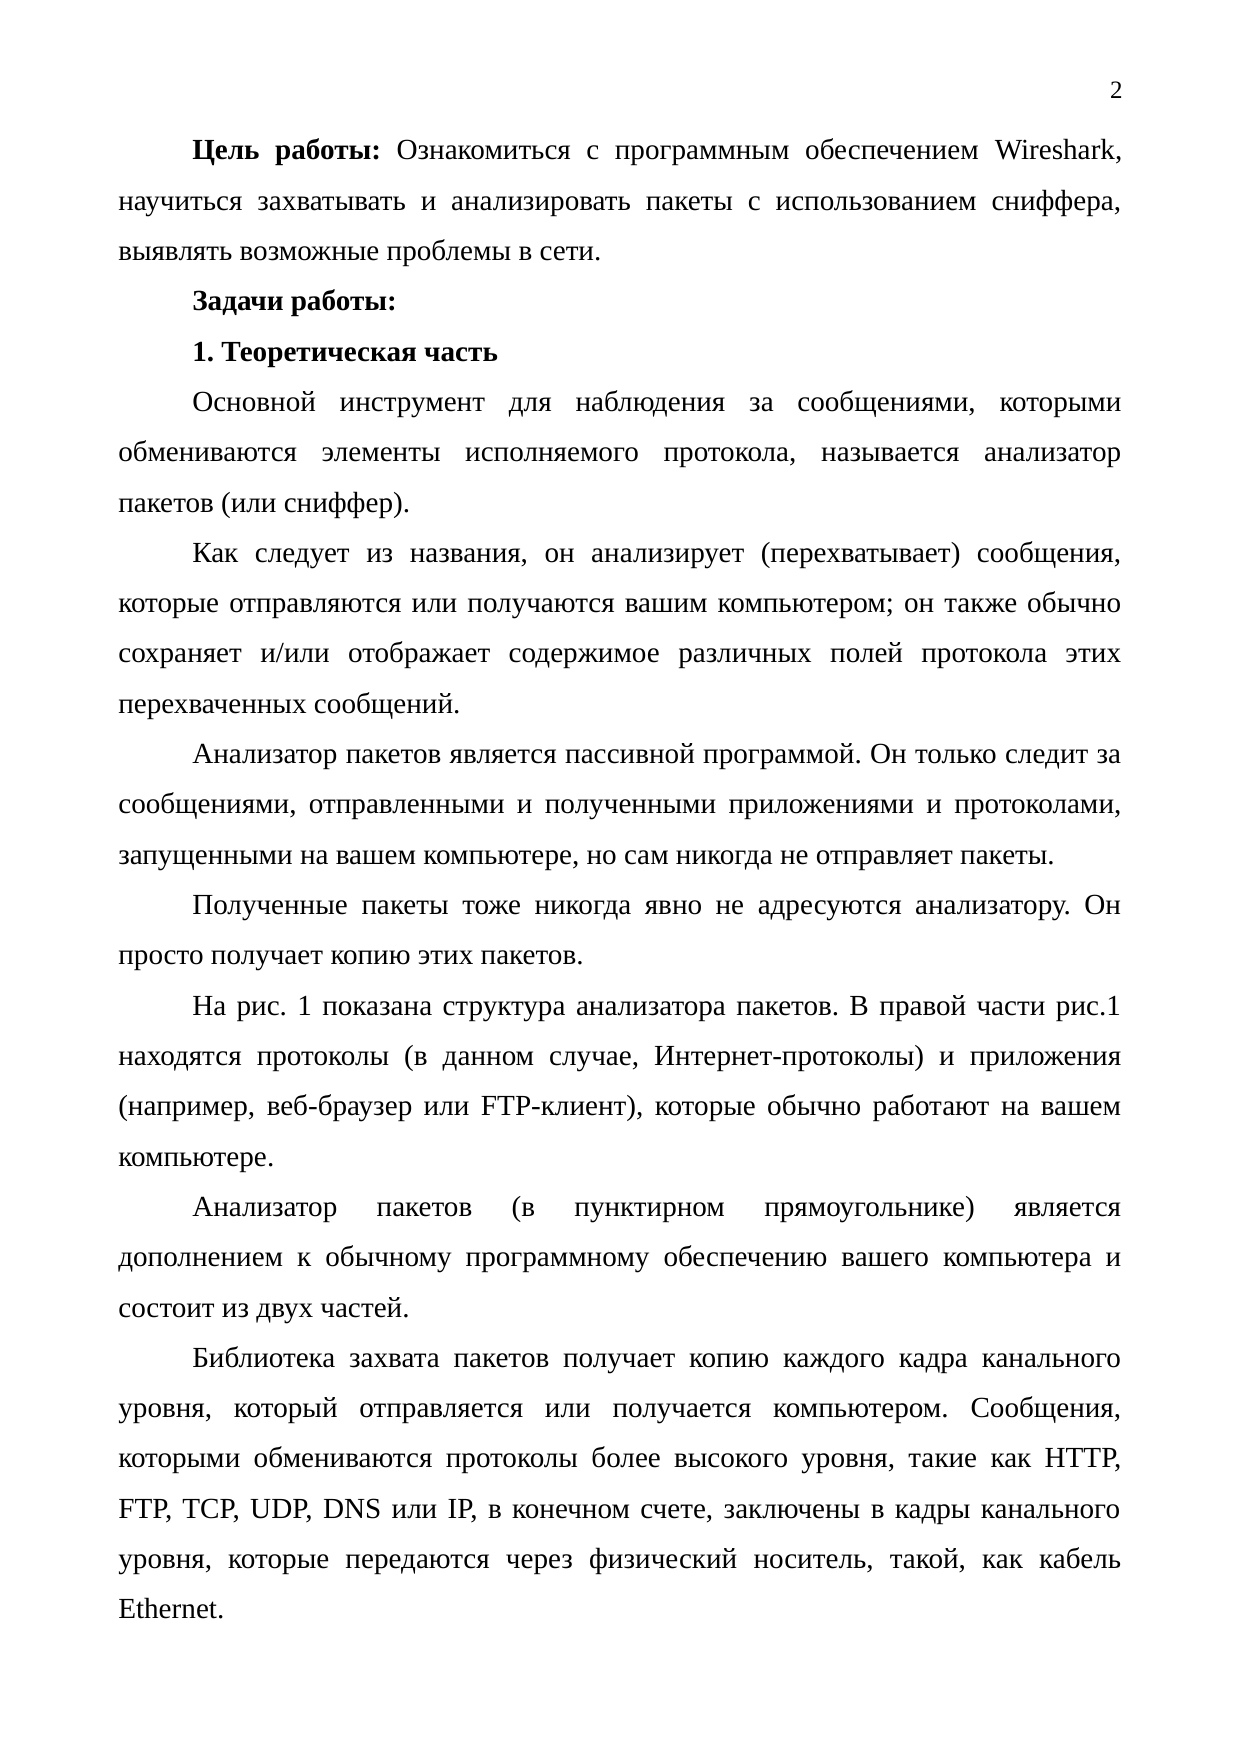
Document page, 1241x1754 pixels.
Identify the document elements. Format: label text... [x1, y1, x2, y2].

text На рис. 1 показана структура анализатора пакетов. В правой части рис.1 находятся протоколы (в данном случае, Интернет-протоколы) и приложения (например, веб-браузер или FTP-клиент), которые обычно работают на вашем компьютере. [118, 988, 1122, 1172]
text Основной инструмент для наблюдения за сообщениями, которыми обмениваются элементы исполняемого протокола, называется анализатор пакетов (или сниффер). [118, 384, 1122, 518]
text Библиотека захвата пакетов получает копию каждого кадра канального уровня, который отправляется или получается компьютером. Сообщения, которыми обмениваются протоколы более высокого уровня, такие как HTTP, FTP, TCP, UDP, DNS или IP, в конечном счете, заключены в кадры канального уровня, которые передаются через физический носитель, такой, как кабель Ethernet. [118, 1340, 1122, 1625]
text Цель работы: Ознакомиться с программным обеспечением Wireshark, научиться захватывать и анализировать пакеты с использованием сниффера, выявлять возможные проблемы в сети. [118, 132, 1122, 267]
text Задачи работы: [118, 283, 1122, 317]
text Анализатор пакетов является пассивной программой. Он только следит за сообщениями, отправленными и полученными приложениями и протоколами, запущенными на вашем компьютере, но сам никогда не отправляет пакеты. [118, 736, 1122, 870]
text Анализатор пакетов (в пунктирном прямоугольнике) является дополнением к обычному программному обеспечению вашего компьютера и состоит из двух частей. [118, 1189, 1122, 1323]
text Как следует из названия, он анализирует (перехватывает) сообщения, которые отправляются или получаются вашим компьютером; он также обычно сохраняет и/или отображает содержимое различных полей протокола этих перехваченных сообщений. [118, 535, 1122, 719]
text 1. Теоретическая часть [118, 334, 1122, 367]
text Полученные пакеты тоже никогда явно не адресуются анализатору. Он просто получает копию этих пакетов. [118, 887, 1122, 971]
